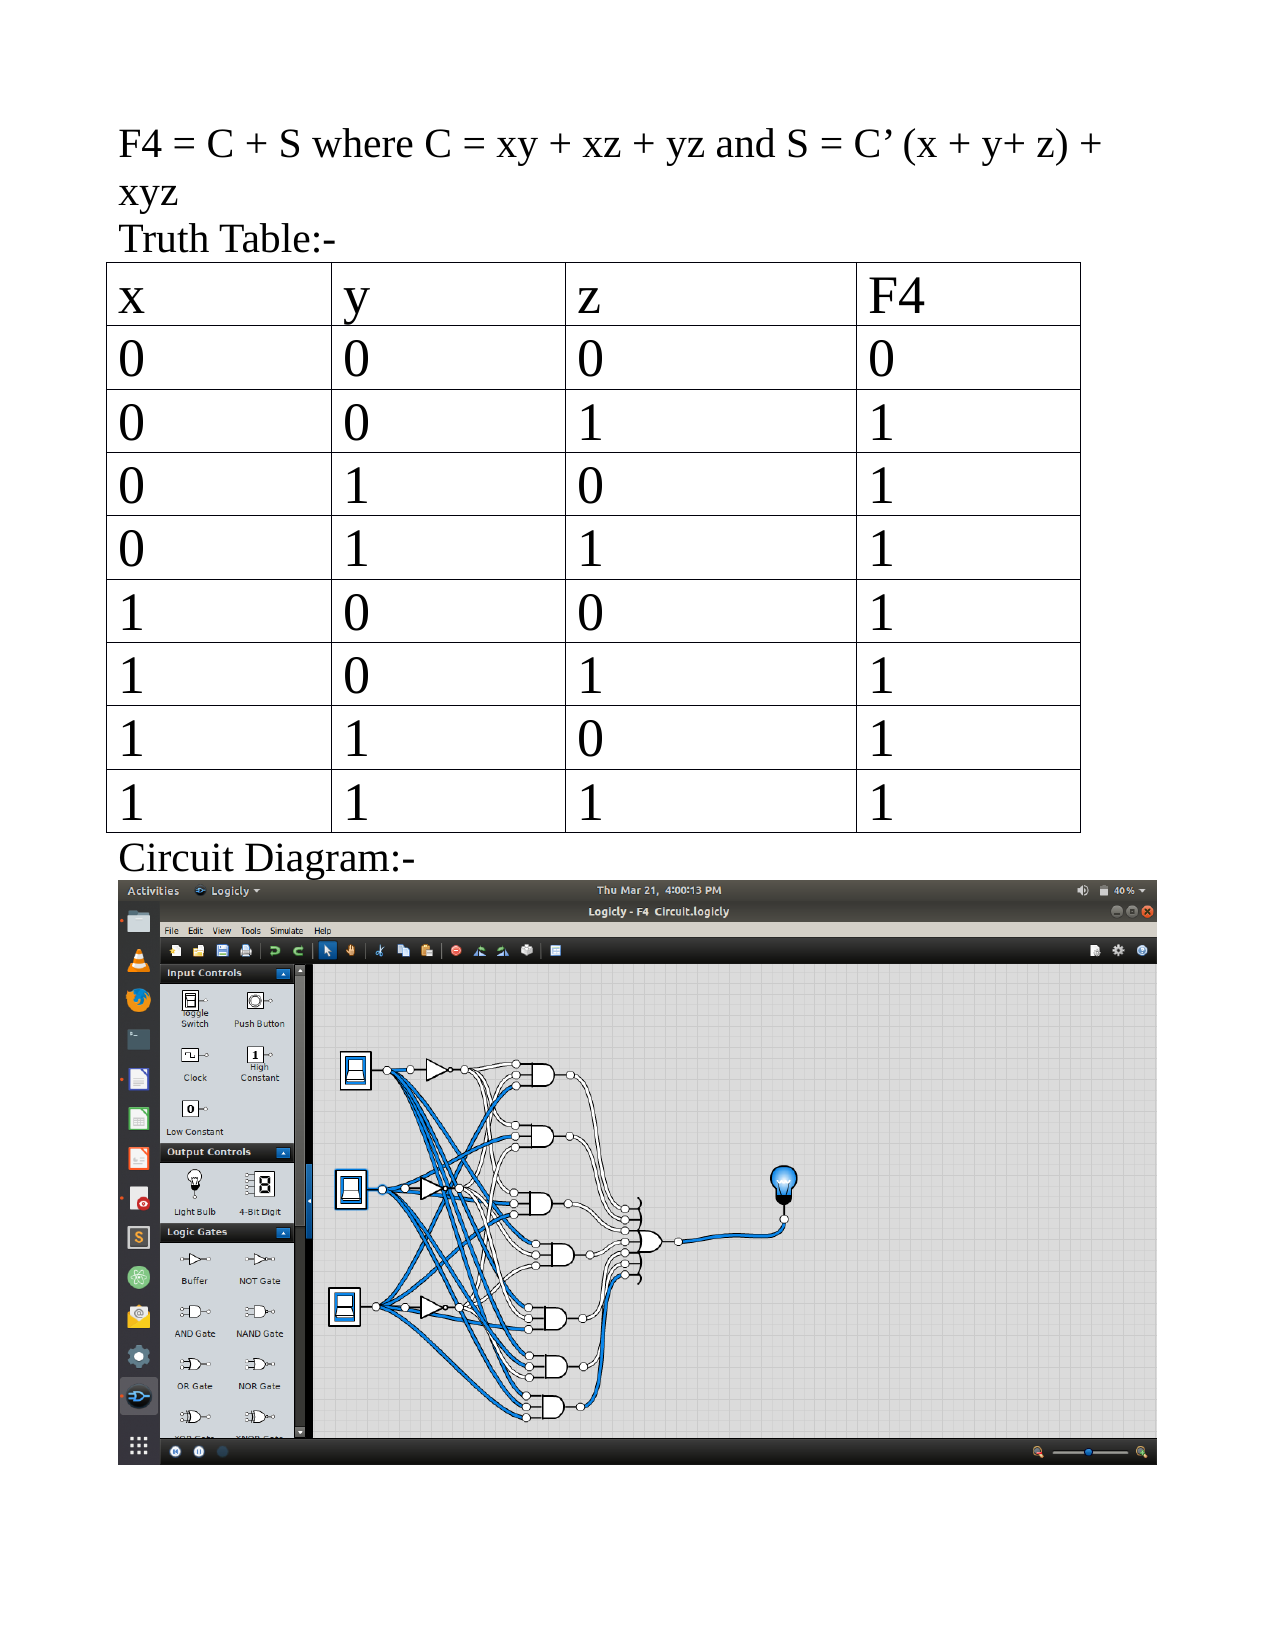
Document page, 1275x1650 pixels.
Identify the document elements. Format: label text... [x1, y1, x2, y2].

table_header F4 [857, 263, 1080, 325]
table_cell 0 [566, 580, 856, 642]
picture [118, 880, 1157, 1465]
table_cell 1 [332, 770, 565, 832]
table_cell 0 [332, 326, 565, 388]
table_cell 0 [566, 706, 856, 768]
table_cell 1 [857, 643, 1080, 705]
table_cell 1 [566, 516, 856, 578]
table_cell 1 [107, 770, 331, 832]
text Circuit Diagram:- [118, 833, 1157, 880]
table_cell 1 [857, 706, 1080, 768]
table_cell 0 [332, 390, 565, 452]
table_header x [107, 263, 331, 325]
table_cell 0 [857, 326, 1080, 388]
table_cell 1 [107, 706, 331, 768]
table_cell 1 [107, 580, 331, 642]
table_cell 0 [566, 326, 856, 388]
text Truth Table:- [118, 214, 1157, 262]
table_cell 1 [107, 643, 331, 705]
table_cell 1 [857, 770, 1080, 832]
table_cell 0 [107, 390, 331, 452]
table_cell 1 [857, 580, 1080, 642]
table_cell 1 [857, 516, 1080, 578]
table_cell 1 [857, 453, 1080, 515]
table_cell 1 [332, 516, 565, 578]
table_cell 1 [332, 453, 565, 515]
table_cell 1 [566, 643, 856, 705]
text F4 = C + S where C = xy + xz + yz and S = C’ (x + y+ z) + xyz [118, 118, 1157, 214]
table_cell 0 [107, 326, 331, 388]
table_cell 1 [566, 390, 856, 452]
table_header y [332, 263, 565, 325]
table_cell 0 [107, 453, 331, 515]
table_cell 1 [566, 770, 856, 832]
table_cell 0 [332, 580, 565, 642]
table_cell 0 [107, 516, 331, 578]
table_header z [566, 263, 856, 325]
table_cell 1 [857, 390, 1080, 452]
table_cell 0 [332, 643, 565, 705]
table_cell 1 [332, 706, 565, 768]
table_cell 0 [566, 453, 856, 515]
